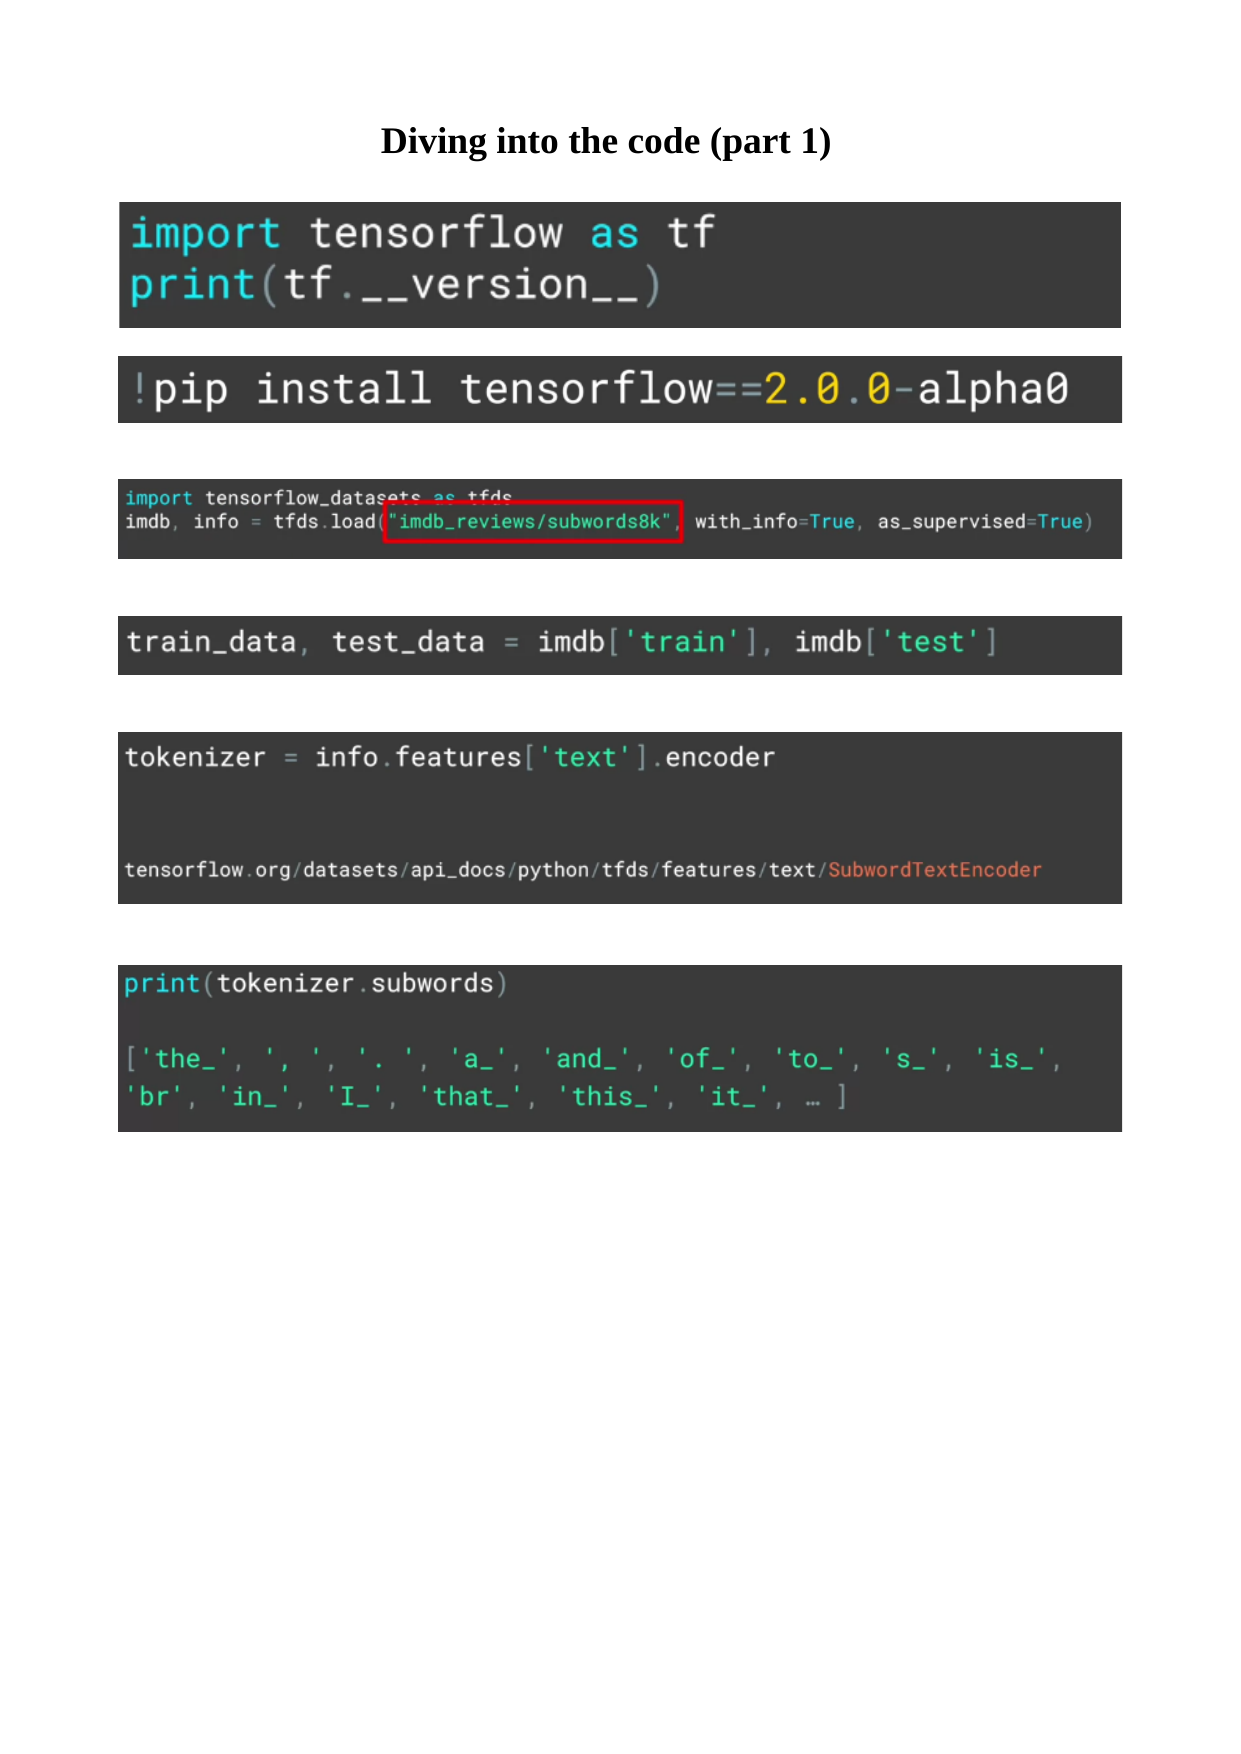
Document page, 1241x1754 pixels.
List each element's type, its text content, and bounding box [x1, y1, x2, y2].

picture [118, 965, 1123, 1132]
picture [118, 356, 1123, 423]
picture [118, 479, 1123, 559]
picture [118, 616, 1123, 675]
subtitle Diving into the code (part 1) [118, 118, 1122, 161]
picture [119, 202, 1121, 328]
picture [118, 732, 1123, 904]
